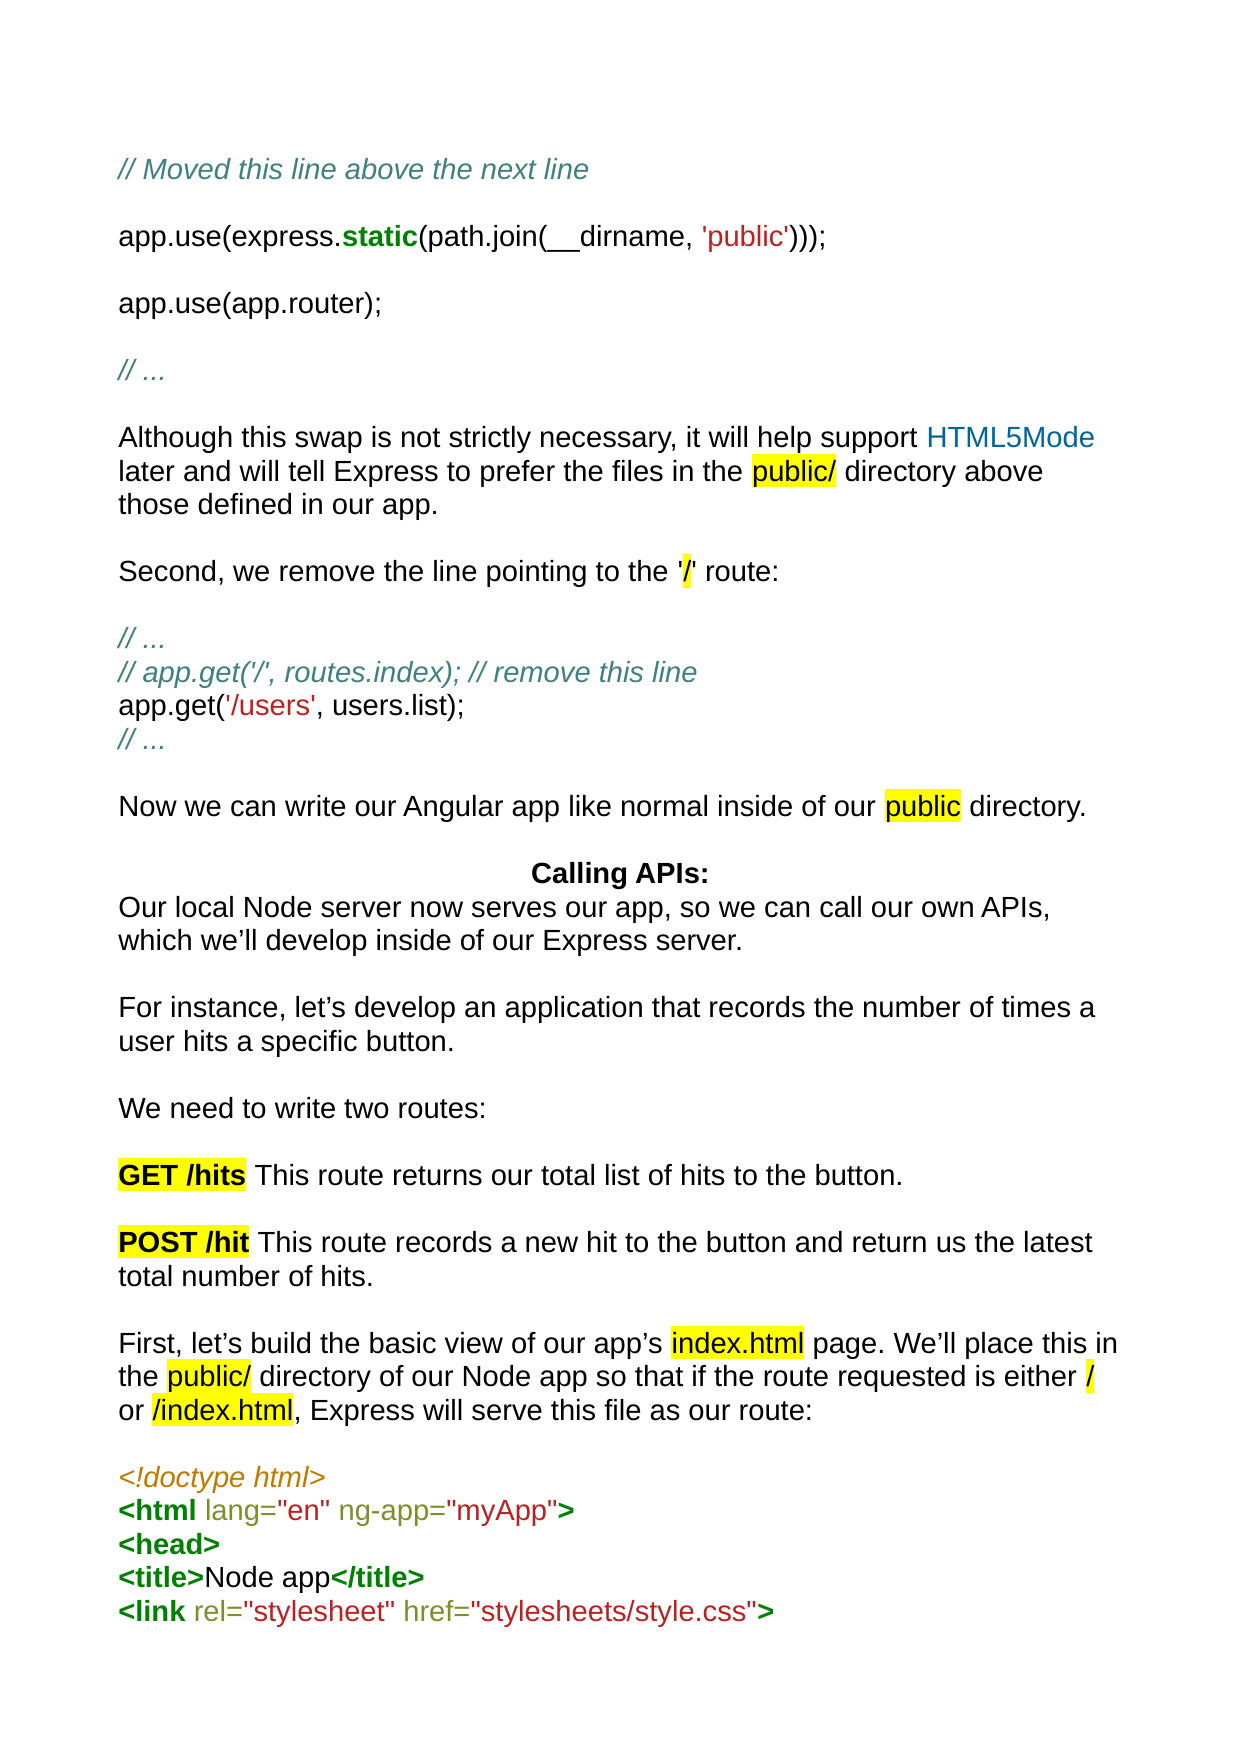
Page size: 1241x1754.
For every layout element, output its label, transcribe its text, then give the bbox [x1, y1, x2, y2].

text // ... [118, 621, 1122, 655]
text // Moved this line above the next line [118, 152, 1122, 185]
text For instance, let’s develop an application that records the number of times a user hits a specific button. [118, 990, 1122, 1057]
text Second, we remove the line pointing to the '/' route: [118, 554, 1122, 588]
text POST /hit This route records a new hit to the button and return us the latest [118, 1225, 1122, 1258]
text // app.get('/', routes.index); // remove this line [118, 655, 1122, 688]
text First, let’s build the basic view of our app’s index.html page. We’ll place this in the public/ directory of our Node app so that if the route requested is either / or /index.html, Express will serve this file as our route: [118, 1326, 1122, 1426]
text Calling APIs: [118, 856, 1122, 889]
text // ... [118, 353, 1122, 386]
text total number of hits. [118, 1258, 1122, 1292]
text Now we can write our Angular app like normal inside of our public directory. [118, 789, 1122, 822]
text We need to write two routes: [118, 1091, 1122, 1124]
text GET /hits This route returns our total list of hits to the button. [118, 1158, 1122, 1191]
text <title>Node app</title> [118, 1560, 1122, 1594]
text Although this swap is not strictly necessary, it will help support HTML5Mode later and will tell Express to prefer the files in the public/ directory above those defined in our app. [118, 420, 1122, 521]
text // ... [118, 722, 1122, 755]
text app.use(app.router); [118, 286, 1122, 319]
text Our local Node server now serves our app, so we can call our own APIs, which we’ll develop inside of our Express server. [118, 889, 1122, 957]
text <link rel="stylesheet" href="stylesheets/style.css"> [118, 1594, 1122, 1627]
text <!doctype html> [118, 1460, 1122, 1493]
text <html lang="en" ng-app="myApp"> [118, 1493, 1122, 1527]
text <head> [118, 1527, 1122, 1560]
text app.get('/users', users.list); [118, 688, 1122, 722]
text app.use(express.static(path.join(__dirname, 'public'))); [118, 219, 1122, 252]
